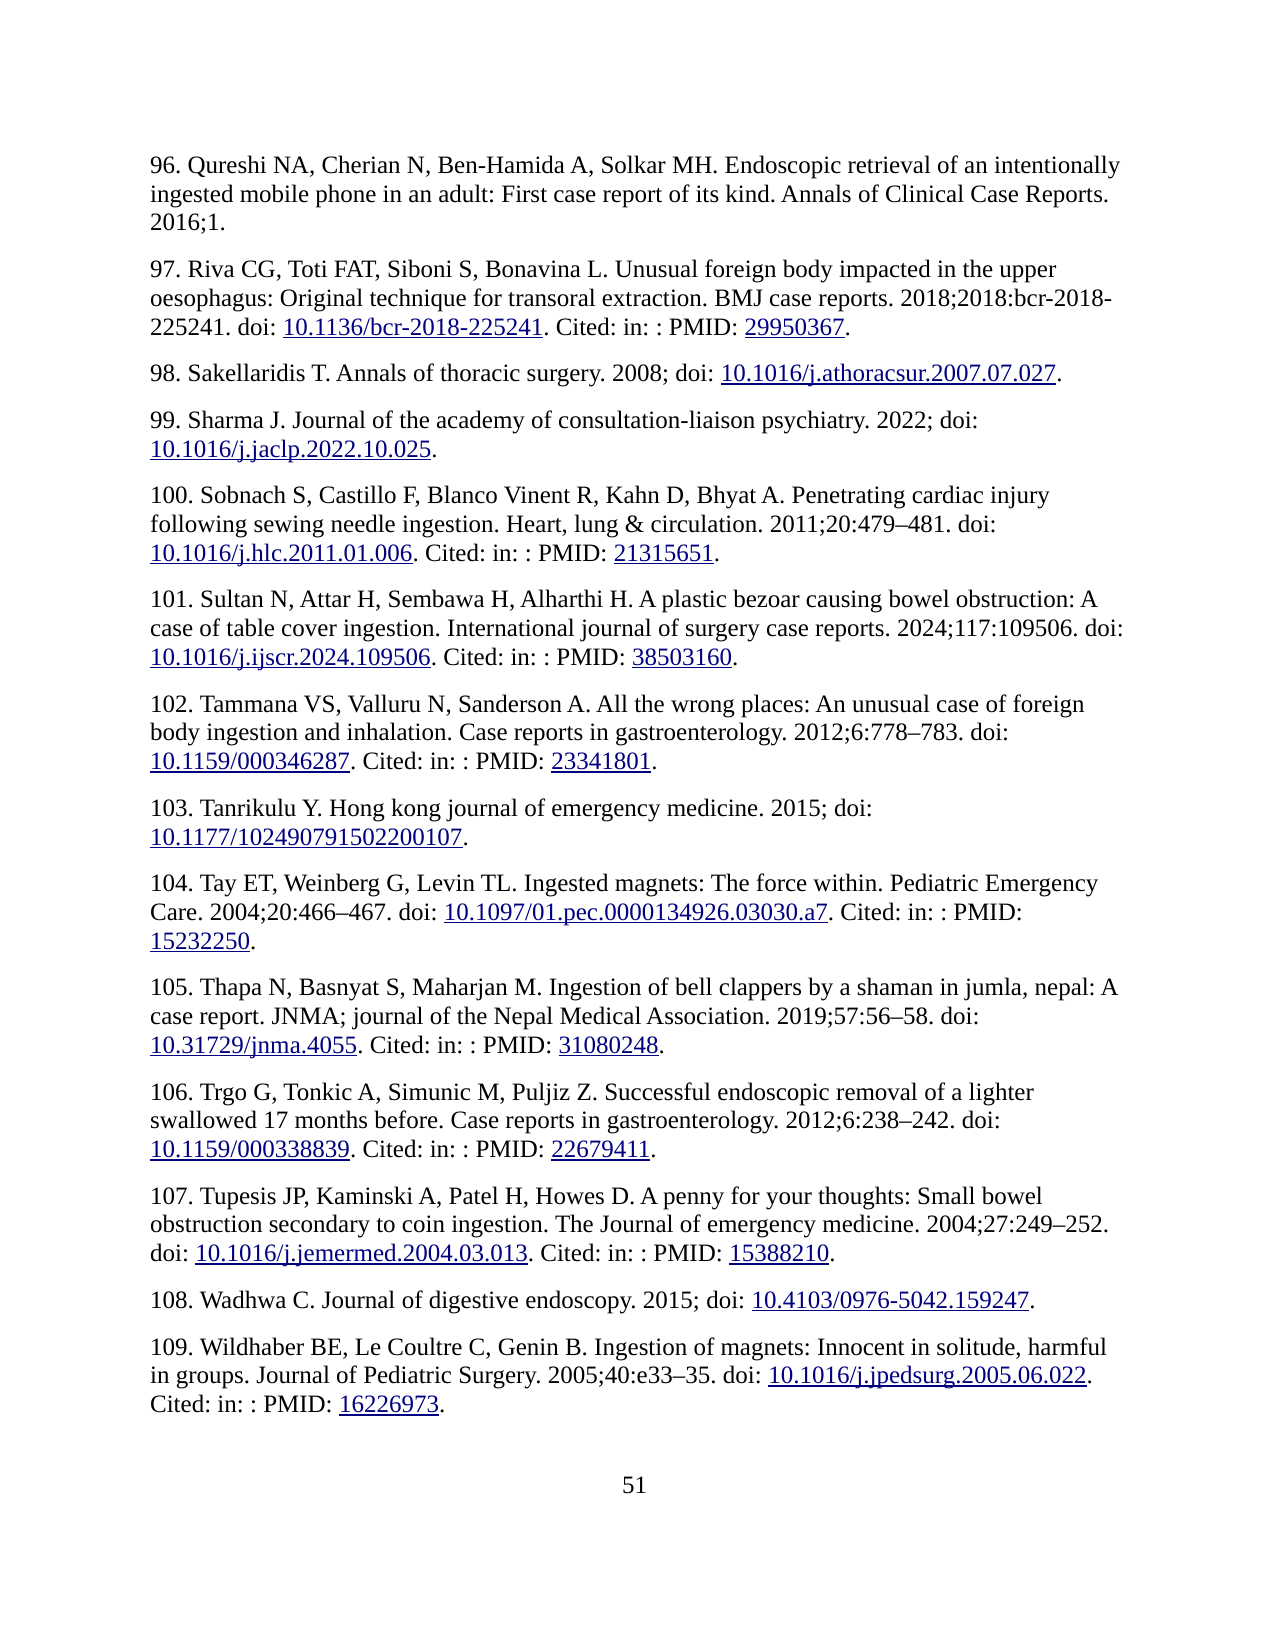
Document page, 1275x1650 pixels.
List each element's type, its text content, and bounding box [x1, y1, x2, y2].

text 107. Tupesis JP, Kaminski A, Patel H, Howes D. A penny for your thoughts: Small bowel obstruction secondary to coin ingestion. The Journal of emergency medicine. 2004;27:249–252. doi: 10.1016/j.jemermed.2004.03.013. Cited: in: : PMID: 15388210. [150, 1181, 1125, 1267]
text 99. Sharma J. Journal of the academy of consultation-liaison psychiatry. 2022; doi: 10.1016/j.jaclp.2022.10.025. [150, 405, 1125, 462]
text 96. Qureshi NA, Cherian N, Ben-Hamida A, Solkar MH. Endoscopic retrieval of an intentionally ingested mobile phone in an adult: First case report of its kind. Annals of Clinical Case Reports. 2016;1. [150, 150, 1125, 236]
text 97. Riva CG, Toti FAT, Siboni S, Bonavina L. Unusual foreign body impacted in the upper oesophagus: Original technique for transoral extraction. BMJ case reports. 2018;2018:bcr-2018-225241. doi: 10.1136/bcr-2018-225241. Cited: in: : PMID: 29950367. [150, 254, 1125, 340]
text 106. Trgo G, Tonkic A, Simunic M, Puljiz Z. Successful endoscopic removal of a lighter swallowed 17 months before. Case reports in gastroenterology. 2012;6:238–242. doi: 10.1159/000338839. Cited: in: : PMID: 22679411. [150, 1077, 1125, 1163]
text 105. Thapa N, Basnyat S, Maharjan M. Ingestion of bell clappers by a shaman in jumla, nepal: A case report. JNMA; journal of the Nepal Medical Association. 2019;57:56–58. doi: 10.31729/jnma.4055. Cited: in: : PMID: 31080248. [150, 972, 1125, 1059]
text 100. Sobnach S, Castillo F, Blanco Vinent R, Kahn D, Bhyat A. Penetrating cardiac injury following sewing needle ingestion. Heart, lung & circulation. 2011;20:479–481. doi: 10.1016/j.hlc.2011.01.006. Cited: in: : PMID: 21315651. [150, 480, 1125, 567]
text 109. Wildhaber BE, Le Coultre C, Genin B. Ingestion of magnets: Innocent in solitude, harmful in groups. Journal of Pediatric Surgery. 2005;40:e33–35. doi: 10.1016/j.jpedsurg.2005.06.022. Cited: in: : PMID: 16226973. [150, 1332, 1125, 1418]
text 101. Sultan N, Attar H, Sembawa H, Alharthi H. A plastic bezoar causing bowel obstruction: A case of table cover ingestion. International journal of surgery case reports. 2024;117:109506. doi: 10.1016/j.ijscr.2024.109506. Cited: in: : PMID: 38503160. [150, 584, 1125, 671]
text 98. Sakellaridis T. Annals of thoracic surgery. 2008; doi: 10.1016/j.athoracsur.2007.07.027. [150, 358, 1125, 387]
text 104. Tay ET, Weinberg G, Levin TL. Ingested magnets: The force within. Pediatric Emergency Care. 2004;20:466–467. doi: 10.1097/01.pec.0000134926.03030.a7. Cited: in: : PMID: 15232250. [150, 868, 1125, 954]
text 103. Tanrikulu Y. Hong kong journal of emergency medicine. 2015; doi: 10.1177/102490791502200107. [150, 793, 1125, 850]
text 102. Tammana VS, Valluru N, Sanderson A. All the wrong places: An unusual case of foreign body ingestion and inhalation. Case reports in gastroenterology. 2012;6:778–783. doi: 10.1159/000346287. Cited: in: : PMID: 23341801. [150, 689, 1125, 775]
text 108. Wadhwa C. Journal of digestive endoscopy. 2015; doi: 10.4103/0976-5042.159247. [150, 1285, 1125, 1314]
